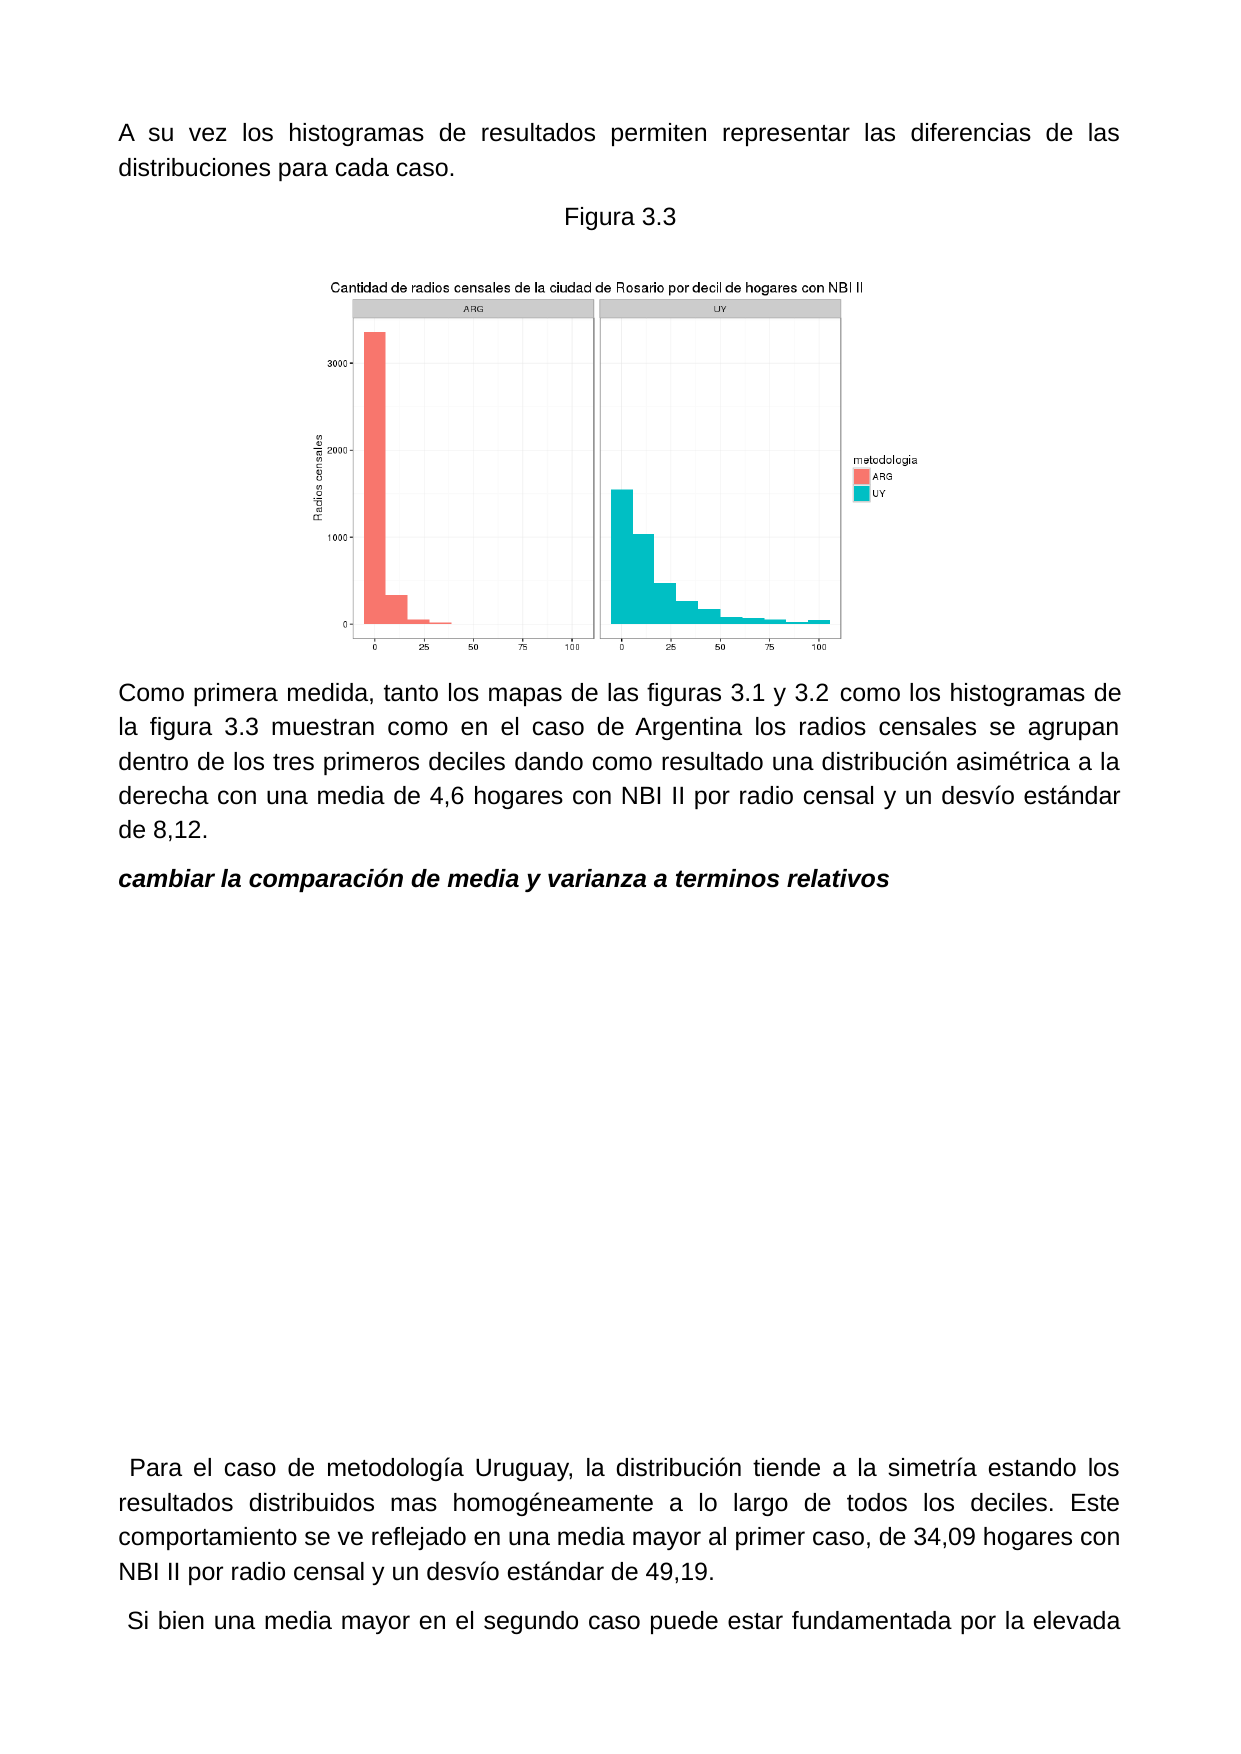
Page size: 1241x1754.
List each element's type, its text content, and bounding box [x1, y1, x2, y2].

text A su vez los histogramas de resultados permiten representar las diferencias de las distribuciones para cada caso. [118, 118, 1122, 181]
text Si bien una media mayor en el segundo caso puede estar fundamentada por la elevada [118, 1606, 1122, 1634]
picture [305, 276, 936, 672]
text cambiar la comparación de media y varianza a terminos relativos [118, 864, 1122, 893]
text Como primera medida, tanto los mapas de las figuras 3.1 y 3.2 como los histogramas de la figura 3.3 muestran como en el caso de Argentina los radios censales se agrupan dentro de los tres primeros deciles dando como resultado una distribución asimétrica a la derecha con una media de 4,6 hogares con NBI II por radio censal y un desvío estándar de 8,12. [118, 251, 1122, 844]
text Para el caso de metodología Uruguay, la distribución tiende a la simetría estando los resultados distribuidos mas homogéneamente a lo largo de todos los deciles. Este comportamiento se ve reflejado en una media mayor al primer caso, de 34,09 hogares con NBI II por radio censal y un desvío estándar de 49,19. [118, 1453, 1122, 1585]
text Figura 3.3 [118, 202, 1122, 230]
